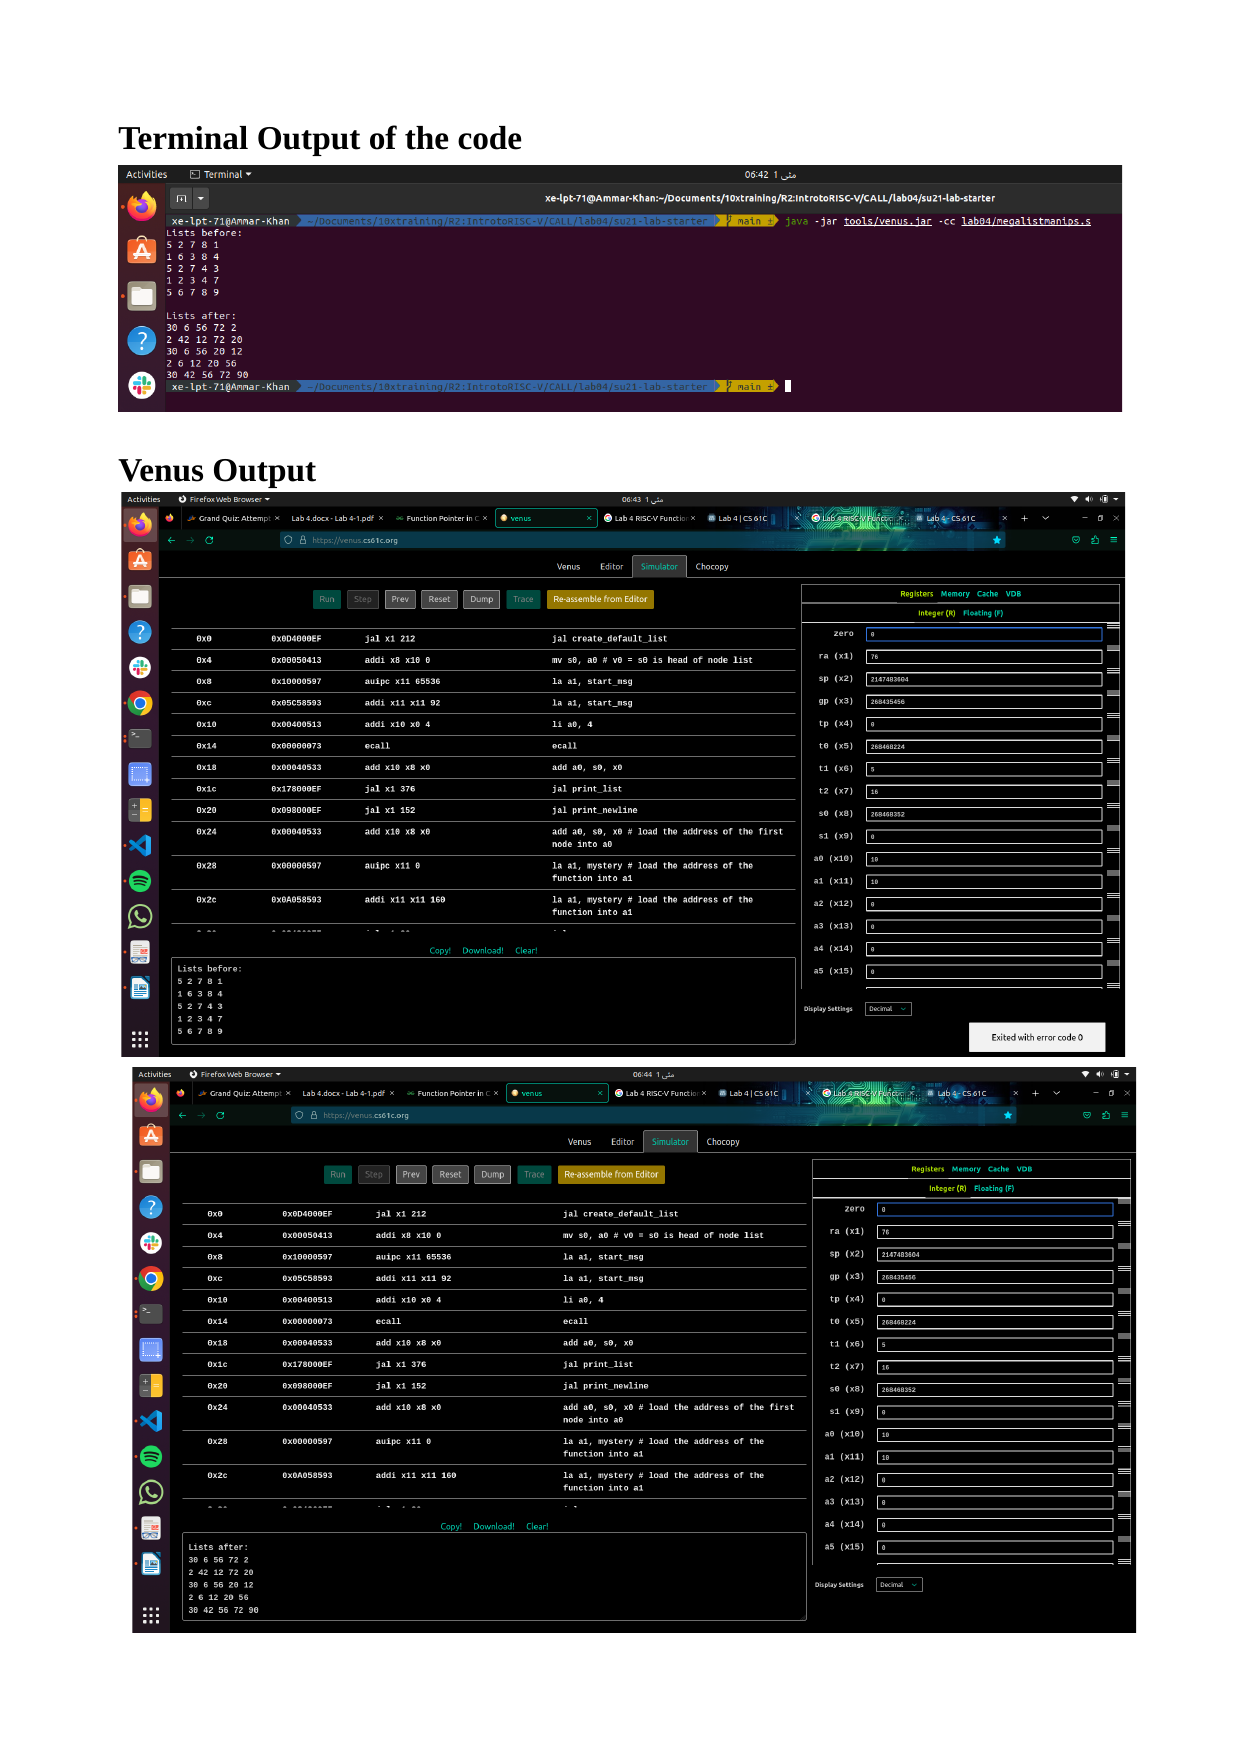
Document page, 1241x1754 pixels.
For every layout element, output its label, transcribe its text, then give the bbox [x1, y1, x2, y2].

text Venus Output [118, 450, 1122, 488]
picture [118, 165, 1123, 412]
text Terminal Output of the code [118, 118, 1122, 156]
picture [132, 1067, 1137, 1633]
picture [121, 492, 1126, 1057]
